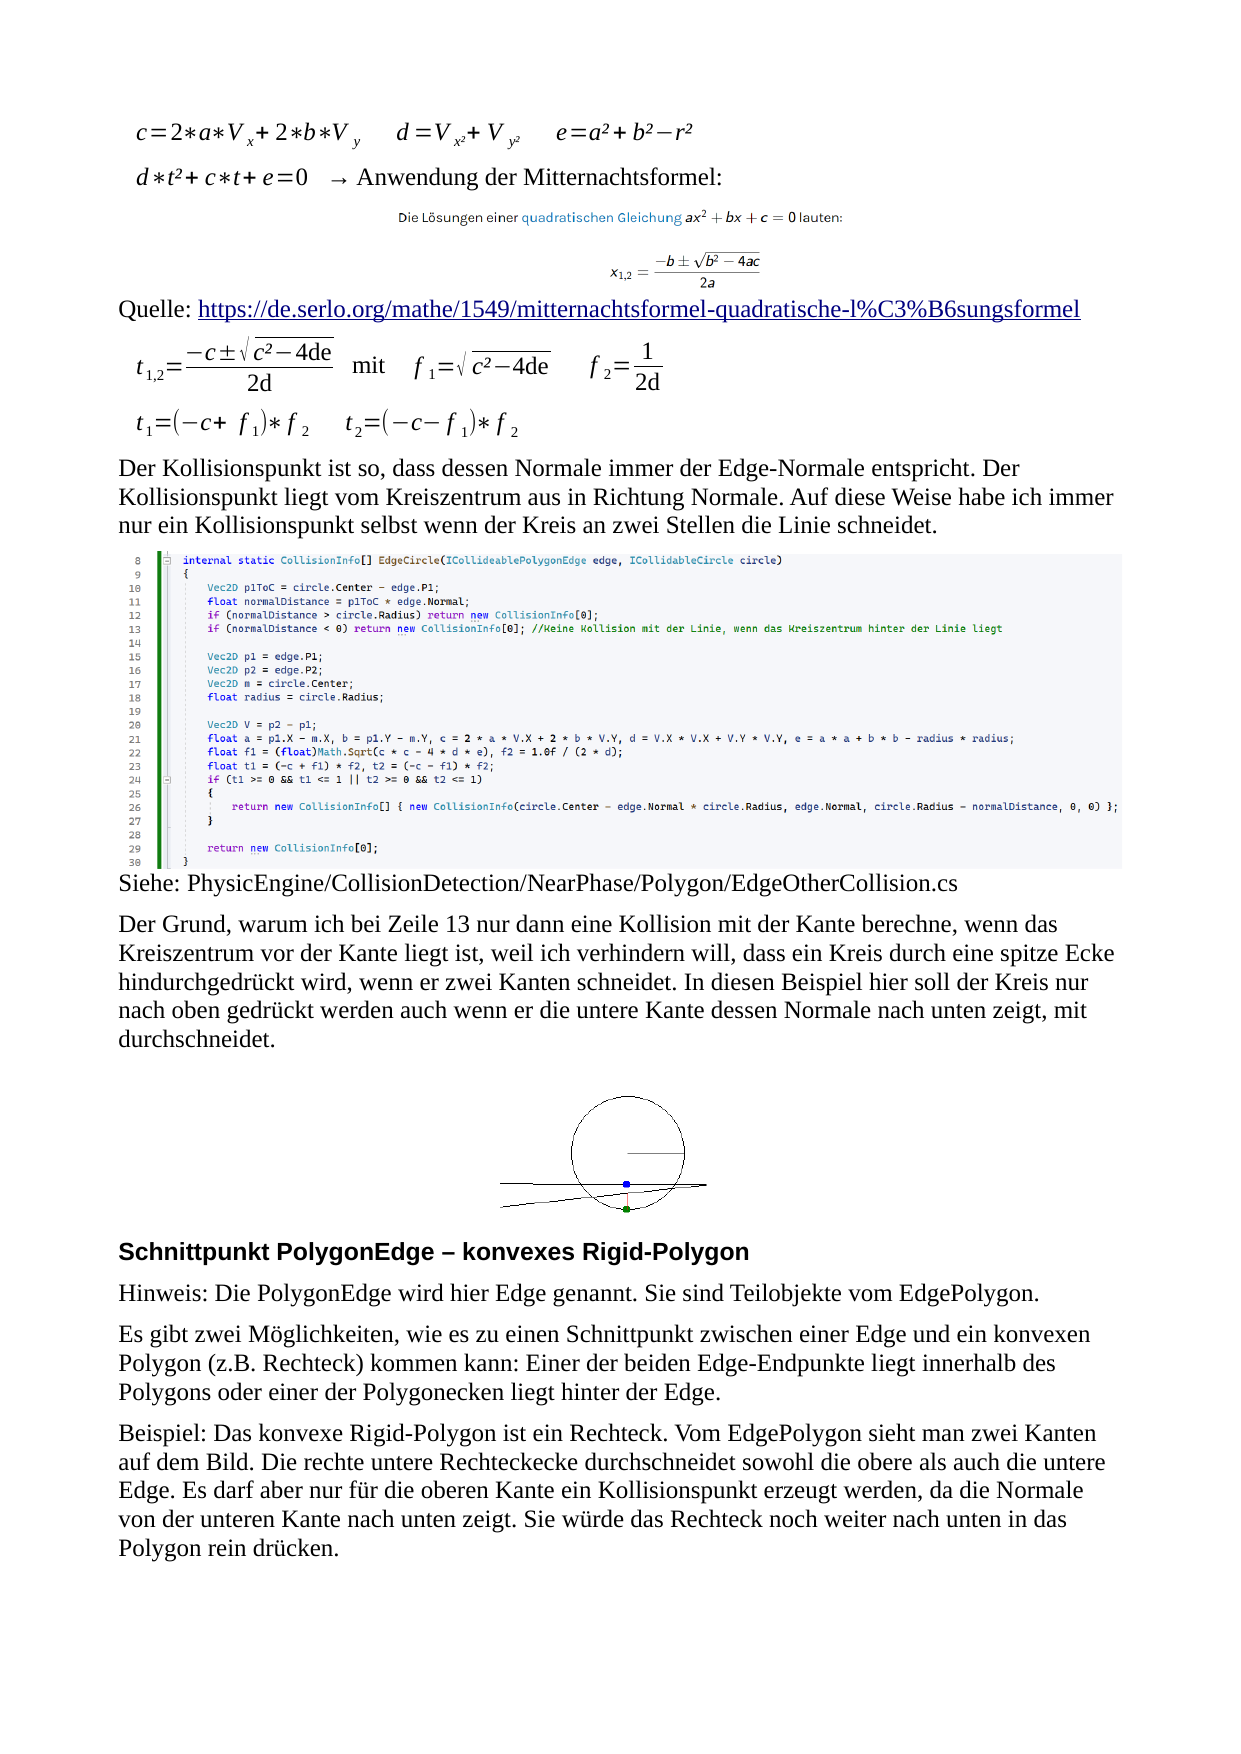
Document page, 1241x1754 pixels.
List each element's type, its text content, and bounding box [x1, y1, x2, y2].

text Es gibt zwei Möglichkeiten, wie es zu einen Schnittpunkt zwischen einer Edge und ein konvexen Polygon (z.B. Rechteck) kommen kann: Einer der beiden Edge-Endpunkte liegt innerhalb des Polygons oder einer der Polygonecken liegt hinter der Edge. [118, 1319, 1122, 1405]
picture [500, 1065, 740, 1237]
subtitle Schnittpunkt PolygonEdge – konvexes Rigid-Polygon [118, 1091, 1122, 1265]
text Der Grund, warum ich bei Zeile 13 nur dann eine Kollision mit der Kante berechne, wenn das Kreiszentrum vor der Kante liegt ist, weil ich verhindern will, dass ein Kreis durch eine spitze Ecke hindurchgedrückt wird, wenn er zwei Kanten schneidet. In diesen Beispiel hier soll der Kreis nur nach oben gedrückt werden auch wenn er die untere Kante dessen Normale nach unten zeigt, mit durchschneidet. [118, 909, 1122, 1053]
text Hinweis: Die PolygonEdge wird hier Edge genannt. Sie sind Teilobjekte vom EdgePolygon. [118, 1278, 1122, 1307]
picture [118, 551, 1123, 869]
picture [395, 203, 846, 294]
text Der Kollisionspunkt ist so, dass dessen Normale immer der Edge-Normale entspricht. Der Kollisionspunkt liegt vom Kreiszentrum aus in Richtung Normale. Auf diese Weise habe ich immer nur ein Kollisionspunkt selbst wenn der Kreis an zwei Stellen die Linie schneidet. [118, 453, 1122, 539]
text → Anwendung der Mitternachtsformel: [118, 162, 1122, 191]
text mit [118, 335, 1122, 396]
text Siehe: PhysicEngine/CollisionDetection/NearPhase/Polygon/EdgeOtherCollision.cs [118, 869, 1122, 897]
text Beispiel: Das konvexe Rigid-Polygon ist ein Rechteck. Vom EdgePolygon sieht man zwei Kanten auf dem Bild. Die rechte untere Rechteckecke durchschneidet sowohl die obere als auch die untere Edge. Es darf aber nur für die oberen Kante ein Kollisionspunkt erzeugt werden, da die Normale von der unteren Kante nach unten zeigt. Sie würde das Rechteck noch weiter nach unten in das Polygon rein drücken. [118, 1418, 1122, 1562]
text Quelle: https://de.serlo.org/mathe/1549/mitternachtsformel-quadratische-l%C3%B6sungsformel [118, 203, 1122, 323]
